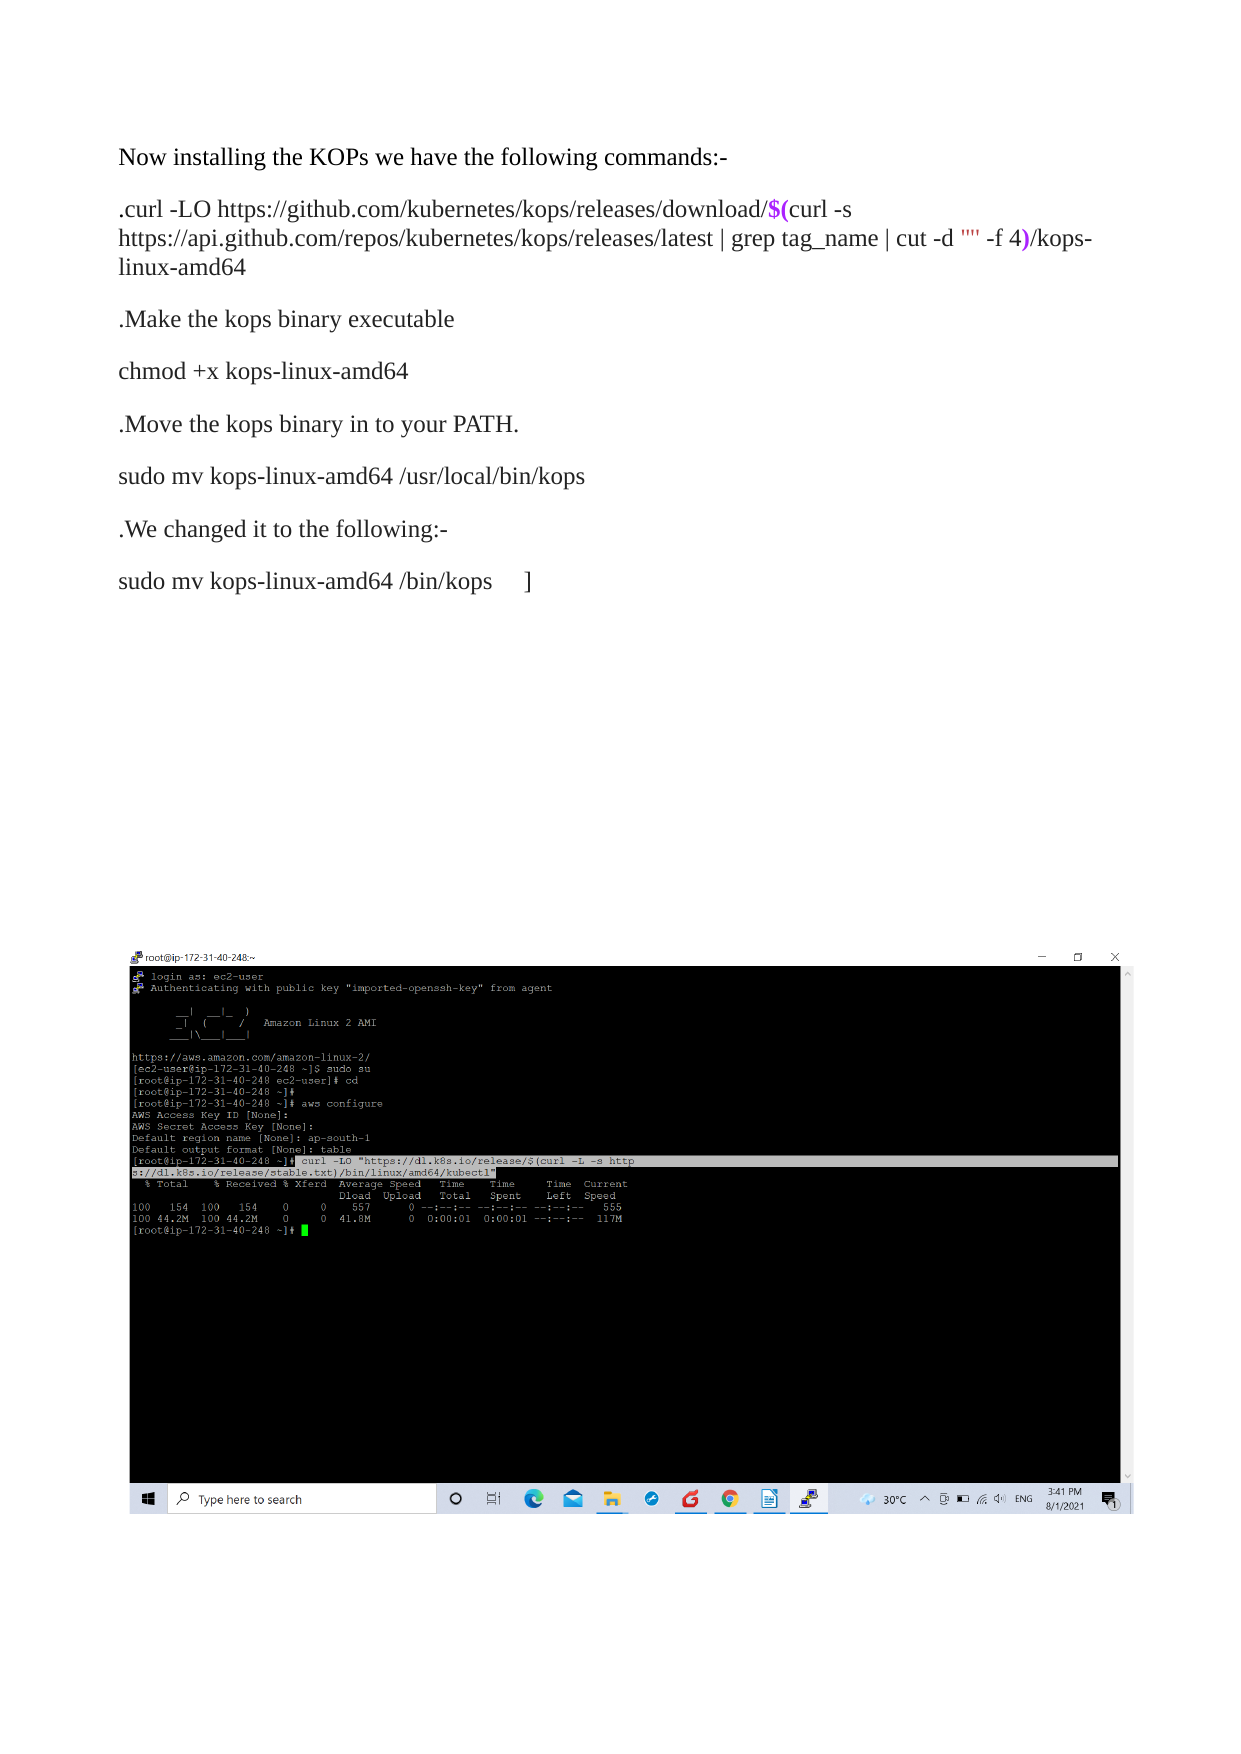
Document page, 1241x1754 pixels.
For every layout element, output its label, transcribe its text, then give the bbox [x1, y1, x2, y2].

picture [129, 948, 1134, 1514]
text .curl -LO https://github.com/kubernetes/kops/releases/download/$(curl -s https://api.github.com/repos/kubernetes/kops/releases/latest | grep tag_name | cut -d '"' -f 4)/kops-linux-amd64 [118, 194, 1122, 280]
text .Move the kops binary in to your PATH. [118, 409, 1122, 438]
text chmod +x kops-linux-amd64 [118, 356, 1122, 385]
text .Make the kops binary executable [118, 304, 1122, 333]
text sudo mv kops-linux-amd64 /bin/kops ] [118, 566, 1122, 595]
text sudo mv kops-linux-amd64 /usr/local/bin/kops [118, 461, 1122, 490]
text .We changed it to the following:- [118, 514, 1122, 542]
text Now installing the KOPs we have the following commands:- [118, 142, 1122, 171]
